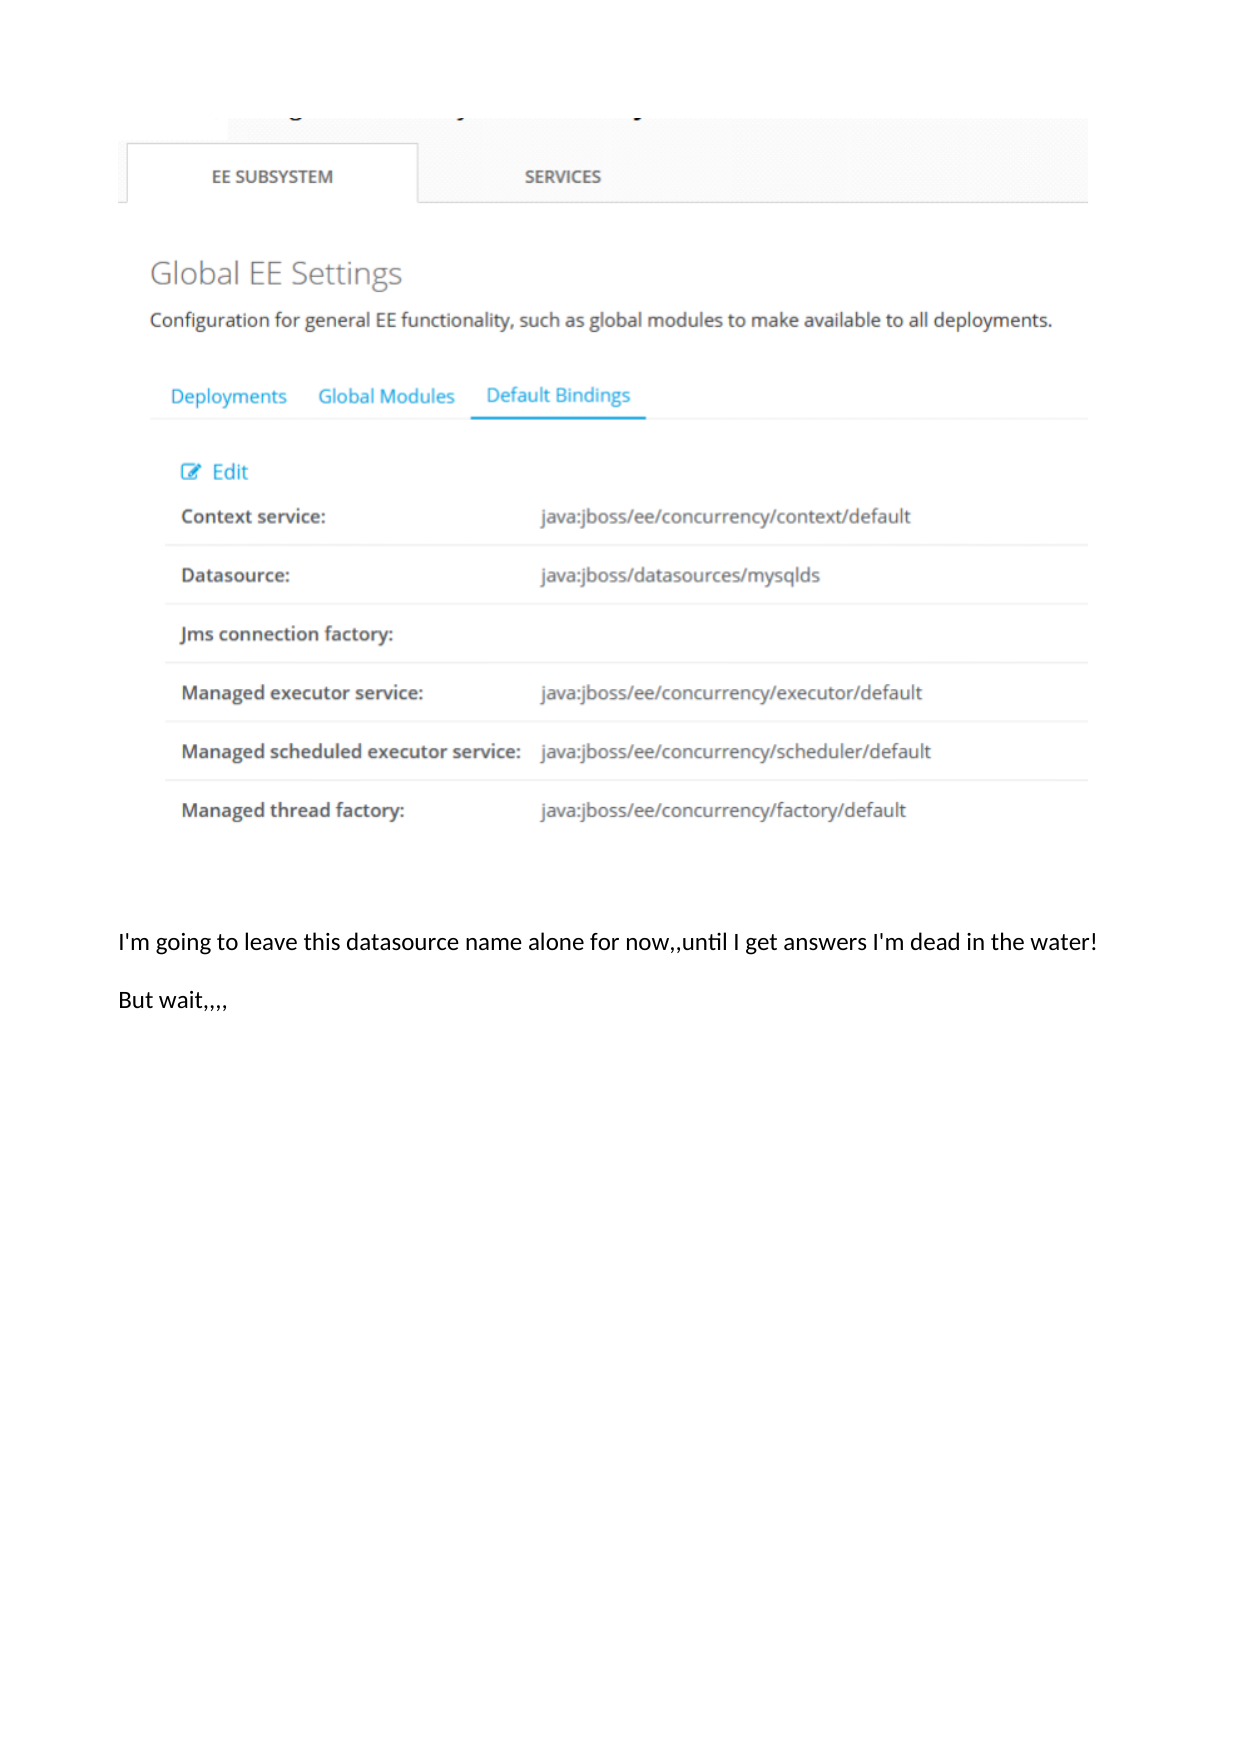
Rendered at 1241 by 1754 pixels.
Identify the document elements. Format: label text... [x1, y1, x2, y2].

text But wait,,,, [118, 984, 1122, 1015]
text I'm going to leave this datasource name alone for now,,until I get answers I'm dead in the water! [118, 926, 1122, 956]
